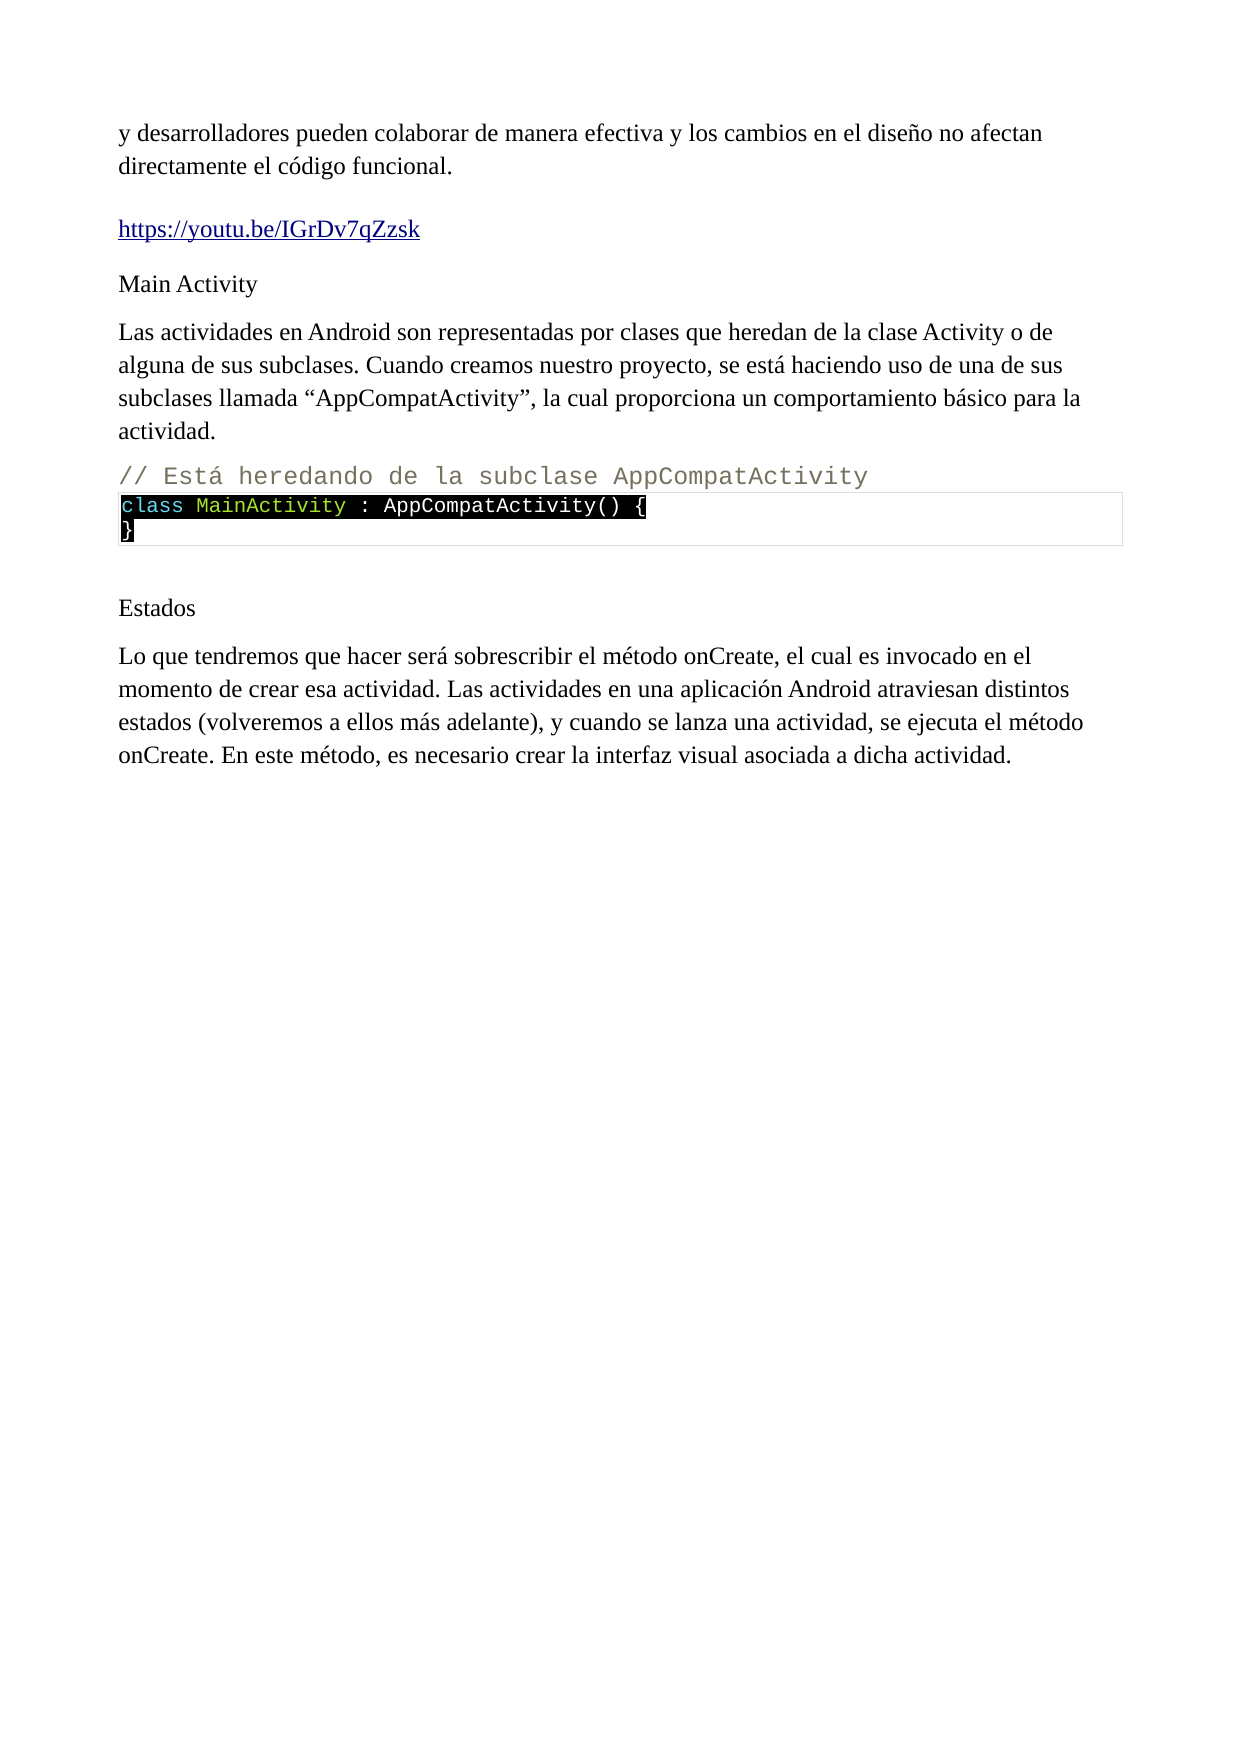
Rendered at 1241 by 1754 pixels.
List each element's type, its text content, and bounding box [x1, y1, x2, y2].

text class MainActivity : AppCompatActivity() { [119, 493, 1122, 516]
text y desarrolladores pueden colaborar de manera efectiva y los cambios en el diseño no afectan directamente el código funcional. [118, 118, 1122, 180]
text Las actividades en Android son representadas por clases que heredan de la clase Activity o de alguna de sus subclases. Cuando creamos nuestro proyecto, se está haciendo uso de una de sus subclases llamada “AppCompatActivity”, la cual proporciona un comportamiento básico para la actividad. [118, 317, 1122, 445]
text Lo que tendremos que hacer será sobrescribir el método onCreate, el cual es invocado en el momento de crear esa actividad. Las actividades en una aplicación Android atraviesan distintos estados (volveremos a ellos más adelante), y cuando se lanza una actividad, se ejecuta el método onCreate. En este método, es necesario crear la interfaz visual asociada a dicha actividad. [118, 641, 1122, 768]
text Estados [118, 593, 1122, 622]
text // Está heredando de la subclase AppCompatActivity [118, 464, 1122, 492]
text Main Activity [118, 269, 1122, 298]
text } [119, 516, 1122, 545]
text https://youtu.be/IGrDv7qZzsk [118, 199, 1122, 248]
